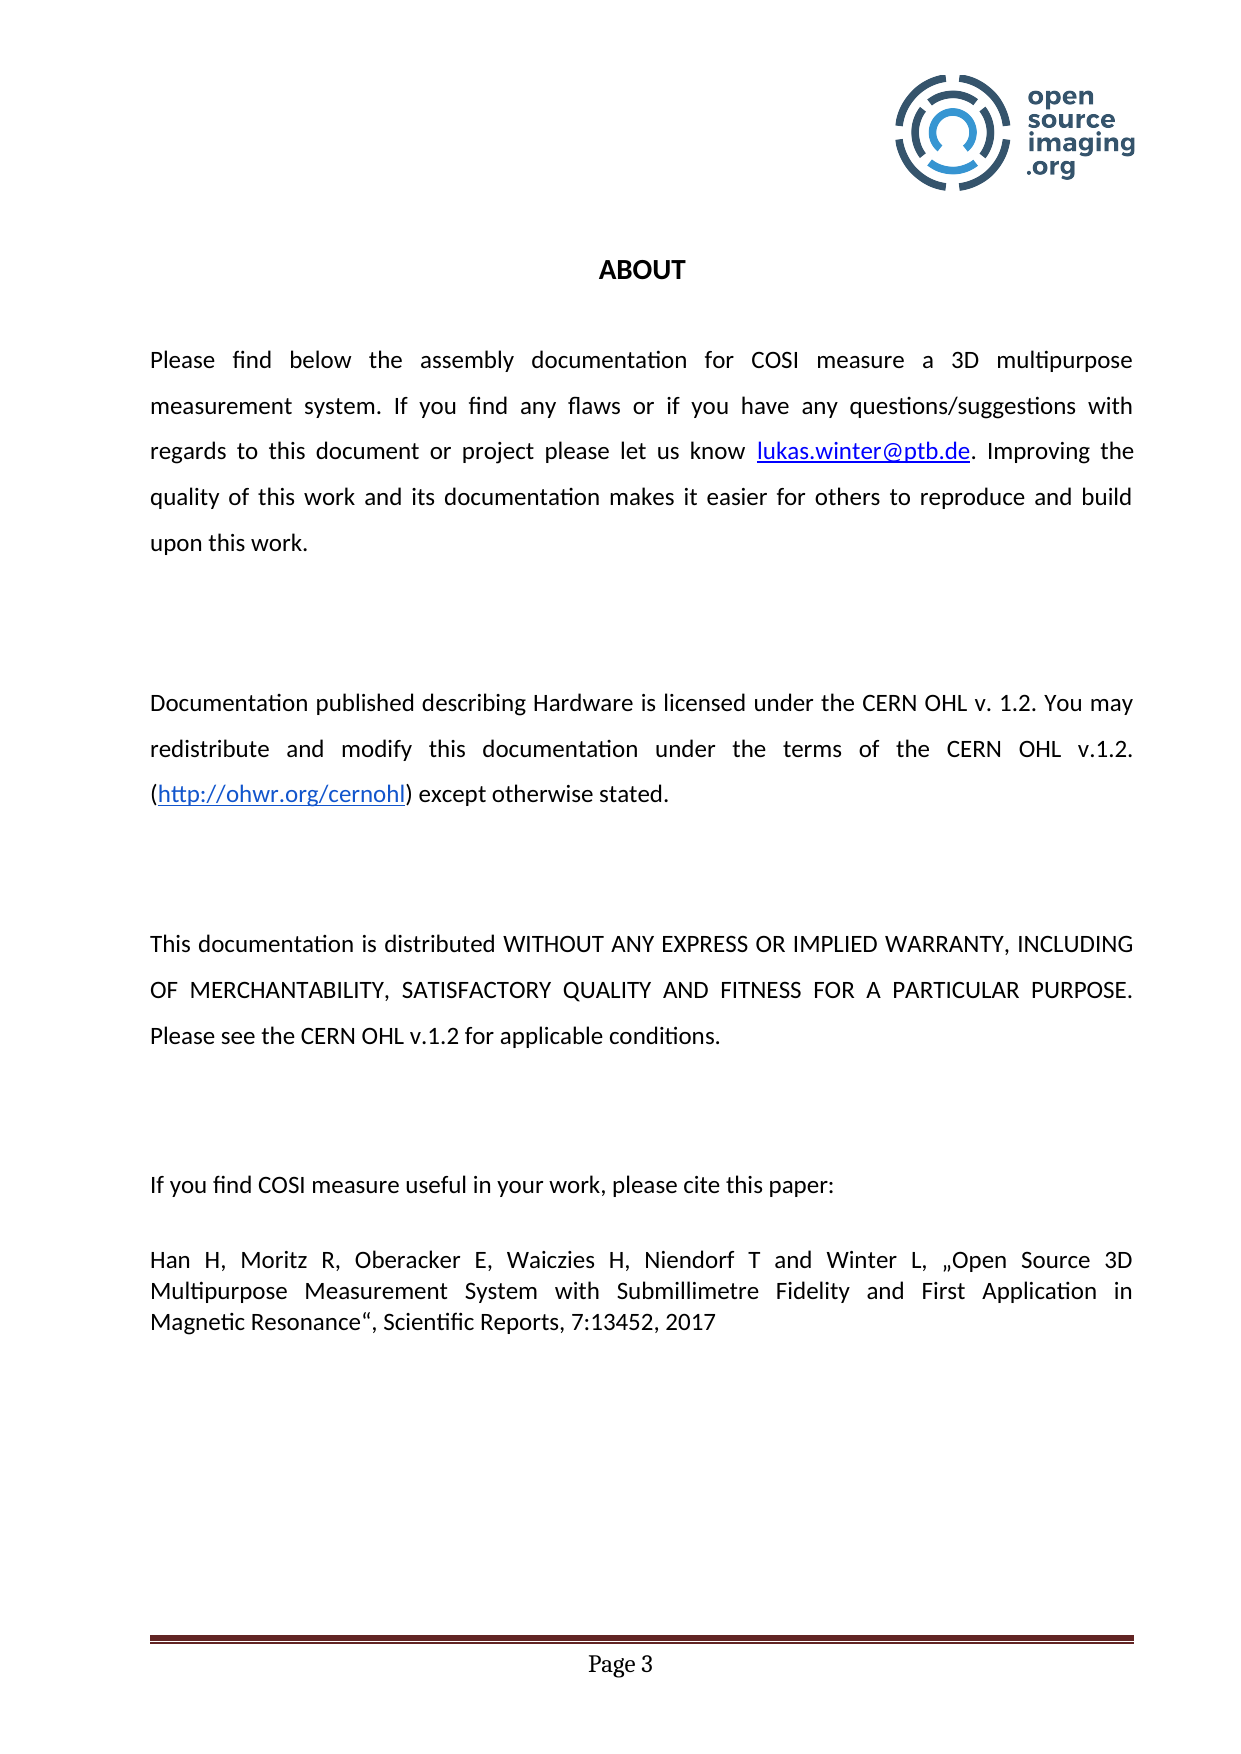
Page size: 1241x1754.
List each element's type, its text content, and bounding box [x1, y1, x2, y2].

text Han H, Moritz R, Oberacker E, Waiczies H, Niendorf T and Winter L, „Open Source 3D Multipurpose Measurement System with Submillimetre Fidelity and First Application in Magnetic Resonance“, Scientific Reports, 7:13452, 2017 [150, 1244, 1134, 1336]
text Documentation published describing Hardware is licensed under the CERN OHL v. 1.2. You may redistribute and modify this documentation under the terms of the CERN OHL v.1.2. (http://ohwr.org/cernohl) except otherwise stated. [150, 687, 1134, 809]
picture [895, 75, 1135, 191]
text Please find below the assembly documentation for COSI measure a 3D multipurpose measurement system. If you find any flaws or if you have any questions/suggestions with regards to this document or project please let us know lukas.winter@ptb.de. Improving the quality of this work and its documentation makes it easier for others to reproduce and build upon this work. [150, 344, 1134, 557]
text ABOUT [150, 251, 1134, 287]
text This documentation is distributed WITHOUT ANY EXPRESS OR IMPLIED WARRANTY, INCLUDING OF MERCHANTABILITY, SATISFACTORY QUALITY AND FITNESS FOR A PARTICULAR PURPOSE. Please see the CERN OHL v.1.2 for applicable conditions. [150, 928, 1134, 1050]
text If you find COSI measure useful in your work, please cite this paper: [150, 1170, 1134, 1200]
